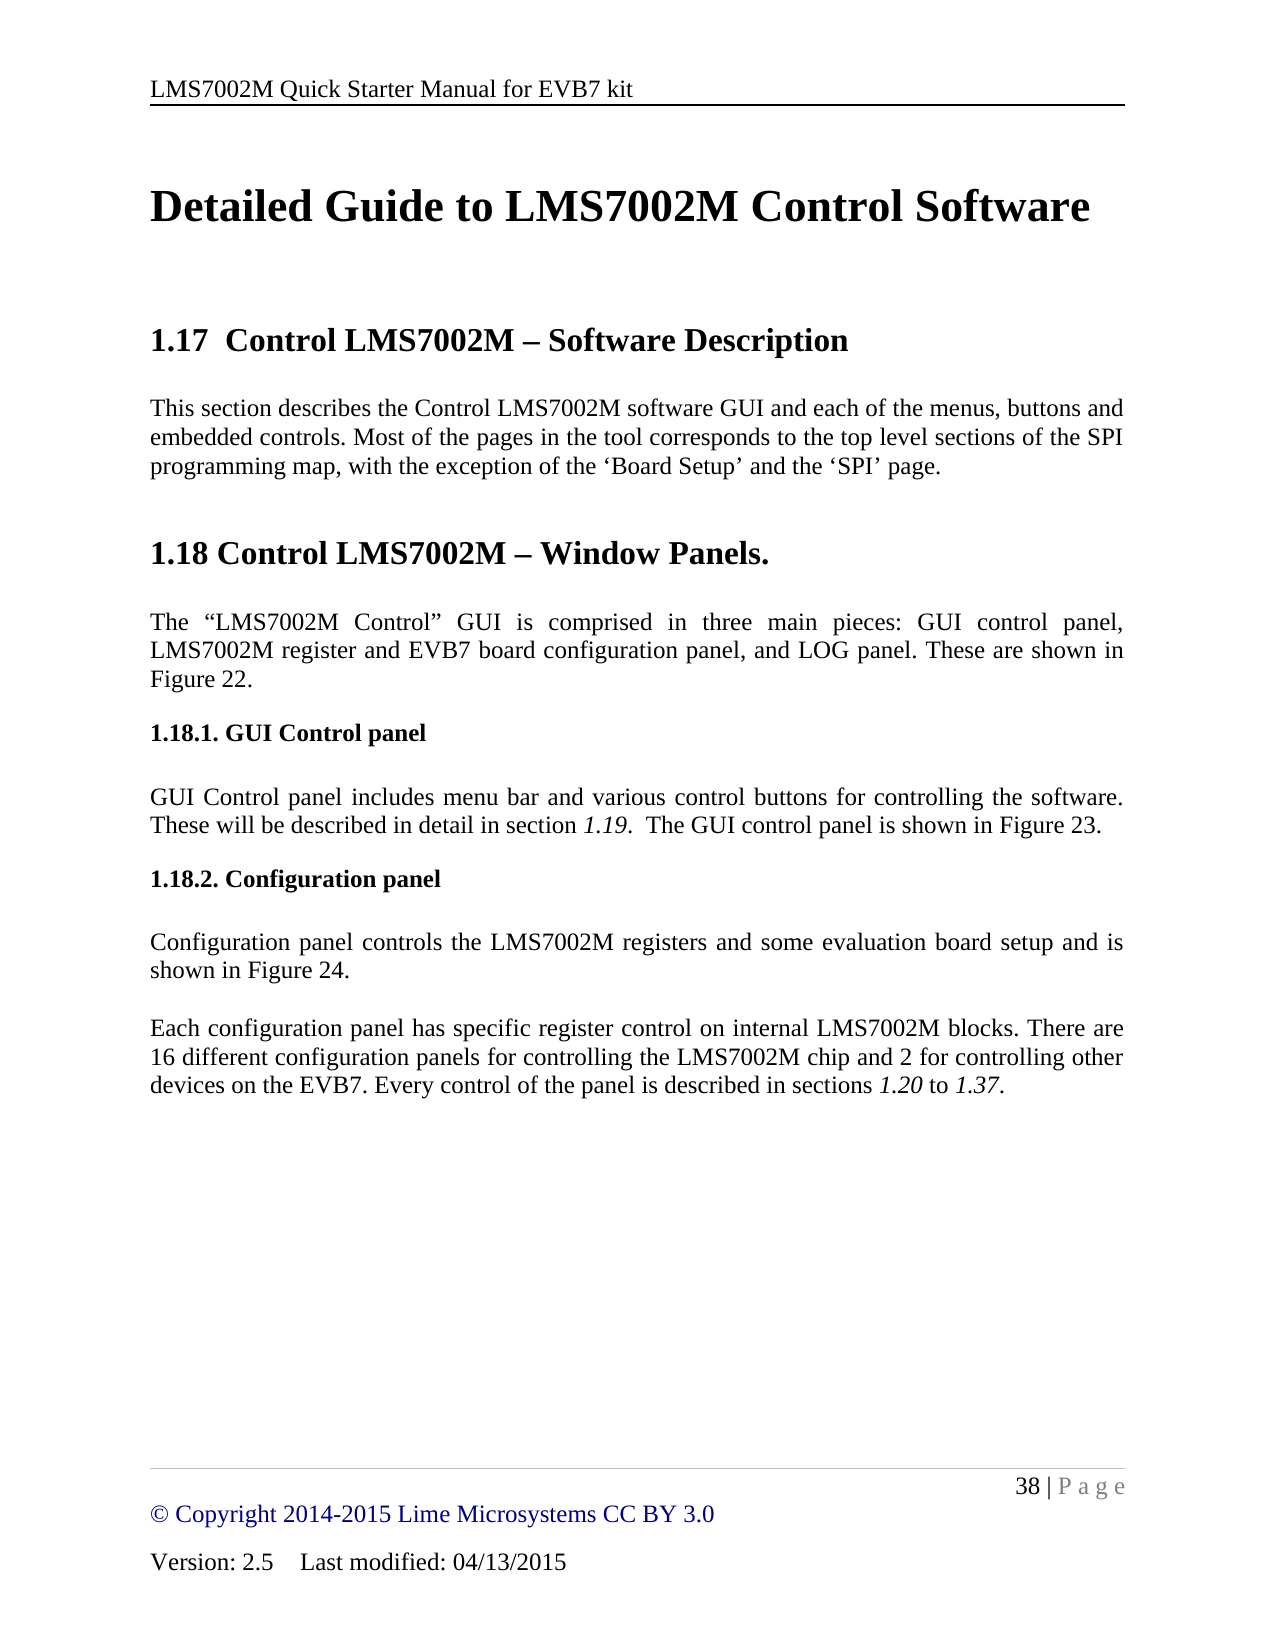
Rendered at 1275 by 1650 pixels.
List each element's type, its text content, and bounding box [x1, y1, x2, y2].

subtitle Control LMS7002M – Window Panels. [150, 533, 1125, 572]
text This section describes the Control LMS7002M software GUI and each of the menus, buttons and embedded controls. Most of the pages in the tool corresponds to the top level sections of the SPI programming map, with the exception of the ‘Board Setup’ and the ‘SPI’ page. [150, 393, 1125, 480]
subtitle Control LMS7002M – Software Description [150, 320, 1125, 358]
subtitle Configuration panel [150, 864, 1125, 893]
text Detailed Guide to LMS7002M Control Software [150, 179, 1125, 231]
text Configuration panel controls the LMS7002M registers and some evaluation board setup and is shown in Figure 24. [150, 927, 1125, 984]
text GUI Control panel includes menu bar and various control buttons for controlling the software. These will be described in detail in section 1.19. The GUI control panel is shown in Figure 23. [150, 782, 1125, 839]
text Each configuration panel has specific register control on internal LMS7002M blocks. There are 16 different configuration panels for controlling the LMS7002M chip and 2 for controlling other devices on the EVB7. Every control of the panel is described in sections 1.20 to 1.37. [150, 1013, 1125, 1099]
text The “LMS7002M Control” GUI is comprised in three main pieces: GUI control panel, LMS7002M register and EVB7 board configuration panel, and LOG panel. These are shown in Figure 22. [150, 607, 1125, 693]
subtitle GUI Control panel [150, 718, 1125, 747]
